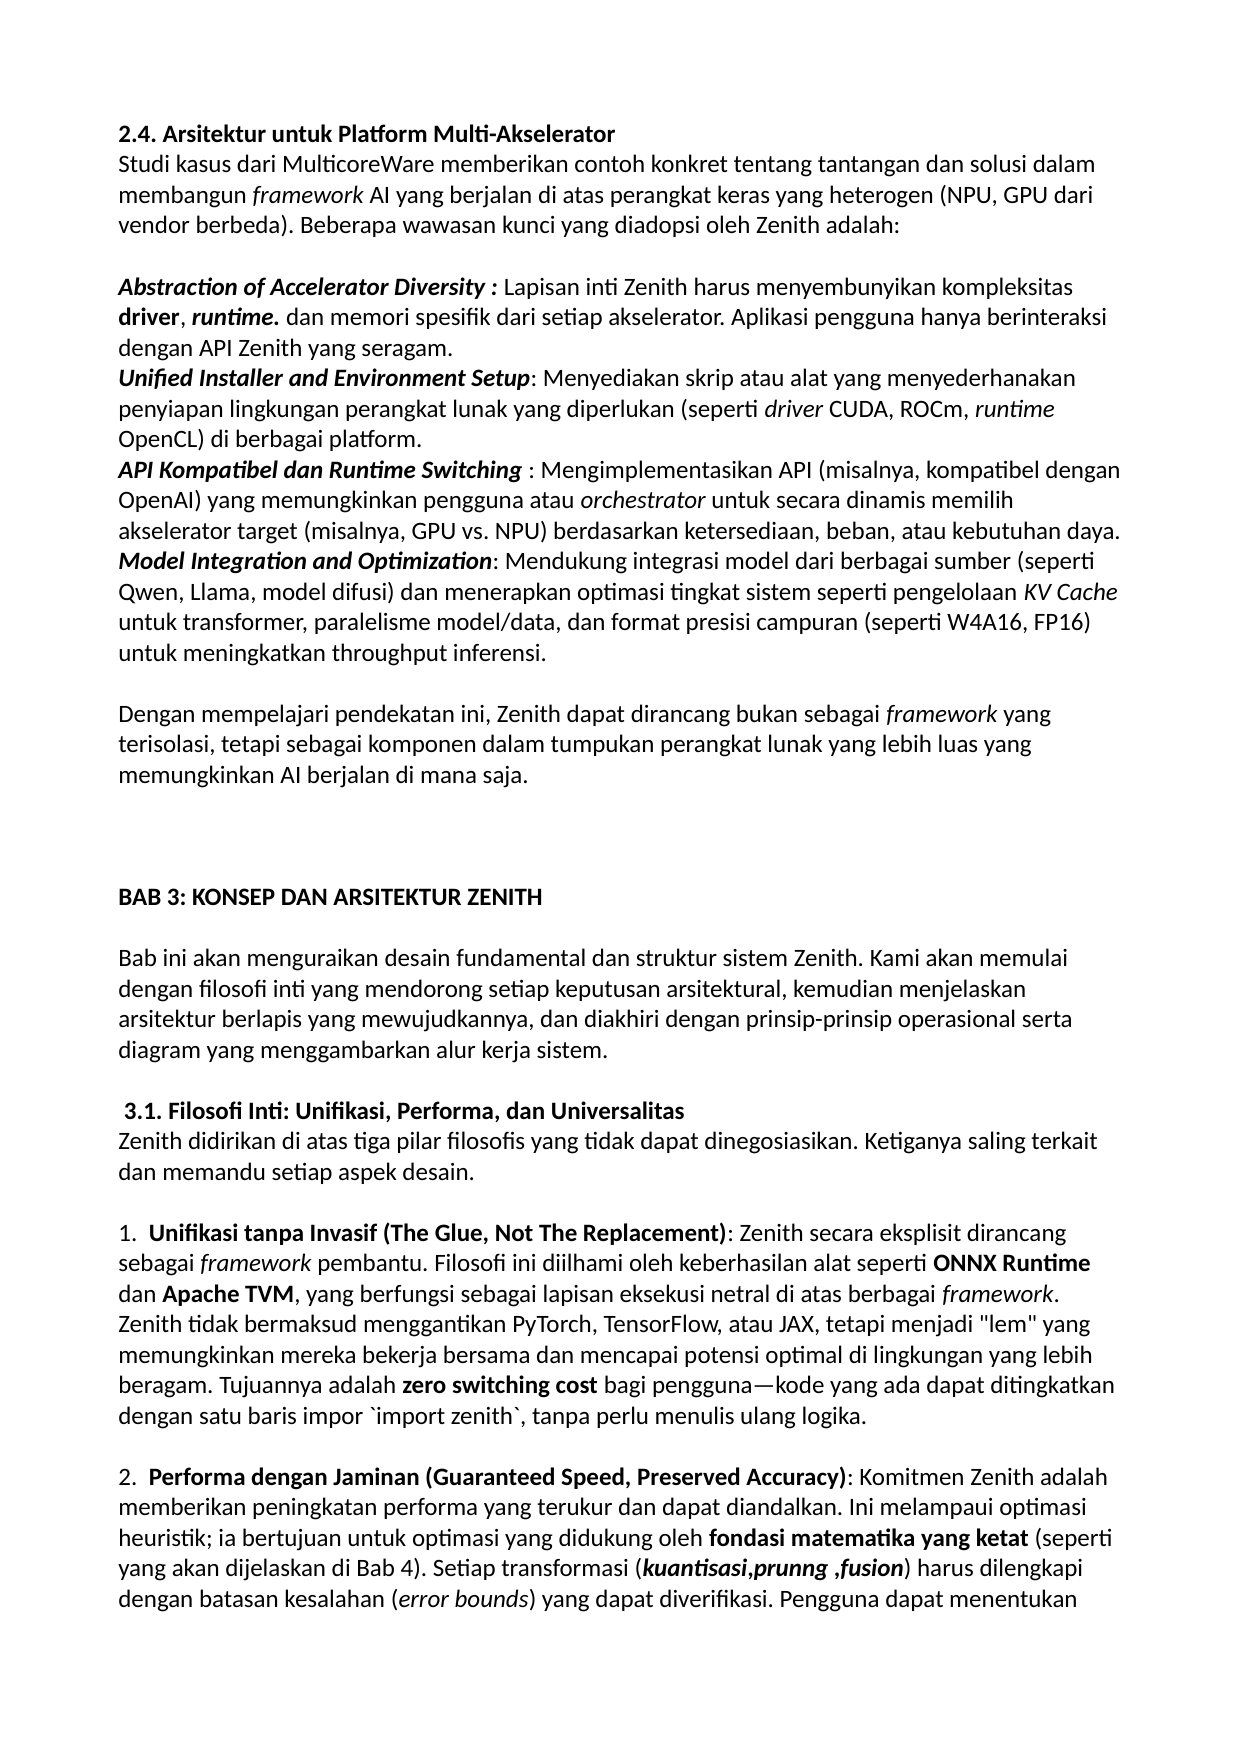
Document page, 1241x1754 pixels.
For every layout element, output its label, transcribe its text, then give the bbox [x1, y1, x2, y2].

text Zenith didirikan di atas tiga pilar filosofis yang tidak dapat dinegosiasikan. Ketiganya saling terkait dan memandu setiap aspek desain. [118, 1125, 1122, 1186]
text Unified Installer and Environment Setup: Menyediakan skrip atau alat yang menyederhanakan penyiapan lingkungan perangkat lunak yang diperlukan (seperti driver CUDA, ROCm, runtime OpenCL) di berbagai platform. [118, 362, 1122, 454]
text BAB 3: KONSEP DAN ARSITEKTUR ZENITH [118, 820, 1122, 912]
text Model Integration and Optimization: Mendukung integrasi model dari berbagai sumber (seperti Qwen, Llama, model difusi) dan menerapkan optimasi tingkat sistem seperti pengelolaan KV Cache untuk transformer, paralelisme model/data, dan format presisi campuran (seperti W4A16, FP16) untuk meningkatkan throughput inferensi. [118, 545, 1122, 667]
text Bab ini akan menguraikan desain fundamental dan struktur sistem Zenith. Kami akan memulai dengan filosofi inti yang mendorong setiap keputusan arsitektural, kemudian menjelaskan arsitektur berlapis yang mewujudkannya, dan diakhiri dengan prinsip-prinsip operasional serta diagram yang menggambarkan alur kerja sistem. [118, 942, 1122, 1064]
text API Kompatibel dan Runtime Switching : Mengimplementasikan API (misalnya, kompatibel dengan OpenAI) yang memungkinkan pengguna atau orchestrator untuk secara dinamis memilih akselerator target (misalnya, GPU vs. NPU) berdasarkan ketersediaan, beban, atau kebutuhan daya. [118, 454, 1122, 545]
text Abstraction of Accelerator Diversity : Lapisan inti Zenith harus menyembunyikan kompleksitas driver, runtime. dan memori spesifik dari setiap akselerator. Aplikasi pengguna hanya berinteraksi dengan API Zenith yang seragam. [118, 271, 1122, 362]
text 1. Unifikasi tanpa Invasif (The Glue, Not The Replacement): Zenith secara eksplisit dirancang sebagai framework pembantu. Filosofi ini diilhami oleh keberhasilan alat seperti ONNX Runtime dan Apache TVM, yang berfungsi sebagai lapisan eksekusi netral di atas berbagai framework. Zenith tidak bermaksud menggantikan PyTorch, TensorFlow, atau JAX, tetapi menjadi "lem" yang memungkinkan mereka bekerja bersama dan mencapai potensi optimal di lingkungan yang lebih beragam. Tujuannya adalah zero switching cost bagi pengguna—kode yang ada dapat ditingkatkan dengan satu baris impor `import zenith`, tanpa perlu menulis ulang logika. [118, 1217, 1122, 1431]
text 3.1. Filosofi Inti: Unifikasi, Performa, dan Universalitas [118, 1095, 1122, 1125]
text Studi kasus dari MulticoreWare memberikan contoh konkret tentang tantangan dan solusi dalam membangun framework AI yang berjalan di atas perangkat keras yang heterogen (NPU, GPU dari vendor berbeda). Beberapa wawasan kunci yang diadopsi oleh Zenith adalah: [118, 149, 1122, 240]
text Dengan mempelajari pendekatan ini, Zenith dapat dirancang bukan sebagai framework yang terisolasi, tetapi sebagai komponen dalam tumpukan perangkat lunak yang lebih luas yang memungkinkan AI berjalan di mana saja. [118, 698, 1122, 789]
text 2. Performa dengan Jaminan (Guaranteed Speed, Preserved Accuracy): Komitmen Zenith adalah memberikan peningkatan performa yang terukur dan dapat diandalkan. Ini melampaui optimasi heuristik; ia bertujuan untuk optimasi yang didukung oleh fondasi matematika yang ketat (seperti yang akan dijelaskan di Bab 4). Setiap transformasi (kuantisasi,prunng ,fusion) harus dilengkapi dengan batasan kesalahan (error bounds) yang dapat diverifikasi. Pengguna dapat menentukan [118, 1461, 1122, 1614]
text 2.4. Arsitektur untuk Platform Multi-Akselerator [118, 118, 1122, 149]
